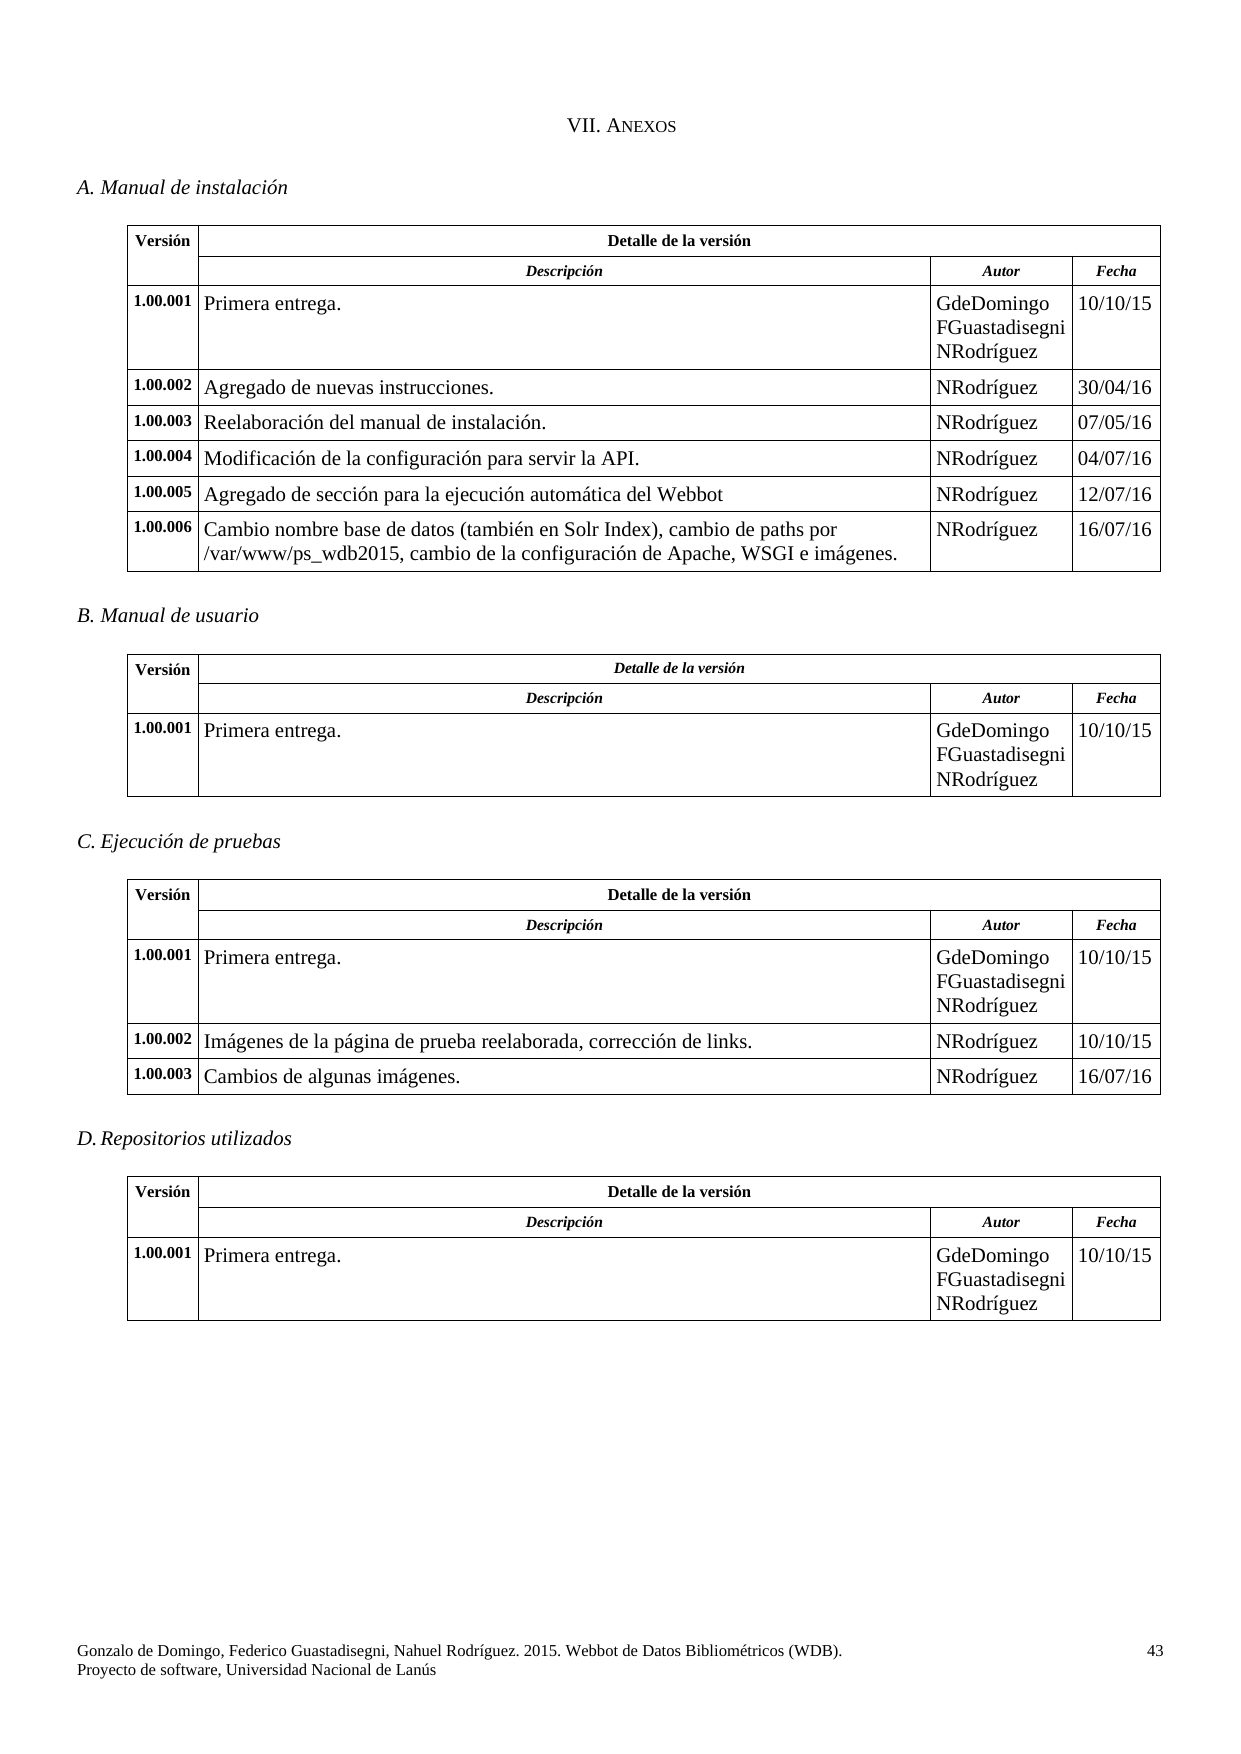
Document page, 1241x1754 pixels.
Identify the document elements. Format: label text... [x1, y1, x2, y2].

table_cell 1.00.006 [128, 512, 198, 571]
table_cell Reelaboración del manual de instalación. [199, 406, 930, 440]
table_cell 1.00.002 [128, 370, 198, 404]
table_cell Agregado de nuevas instrucciones. [199, 370, 930, 404]
table_cell GdeDomingo FGuastadisegni NRodríguez [931, 714, 1072, 796]
table_cell NRodríguez [931, 370, 1072, 404]
table_cell Imágenes de la página de prueba reelaborada, corrección de links. [199, 1024, 930, 1058]
table_cell NRodríguez [931, 441, 1072, 476]
table_cell Autor [931, 257, 1072, 285]
table_cell 10/10/15 [1073, 1238, 1160, 1320]
table_cell NRodríguez [931, 1059, 1072, 1094]
table_cell Primera entrega. [199, 940, 930, 1023]
table_cell Primera entrega. [199, 1238, 930, 1320]
table_cell 1.00.003 [128, 406, 198, 440]
table_cell Descripción [199, 1208, 930, 1237]
table_cell GdeDomingo FGuastadisegni NRodríguez [931, 940, 1072, 1023]
table_cell GdeDomingo FGuastadisegni NRodríguez [931, 1238, 1072, 1320]
table_header Versión [128, 226, 198, 285]
table_cell Descripción [199, 257, 930, 285]
subtitle Anexos [77, 112, 1163, 137]
table_cell 1.00.003 [128, 1059, 198, 1094]
table_cell 1.00.005 [128, 477, 198, 511]
table_cell Fecha [1073, 911, 1160, 939]
table_cell Autor [931, 684, 1072, 712]
subtitle Manual de instalación [77, 175, 1163, 199]
table_cell 1.00.001 [128, 940, 198, 1023]
table_cell 10/10/15 [1073, 714, 1160, 796]
table_cell GdeDomingo FGuastadisegni NRodríguez [931, 286, 1072, 369]
table_cell Agregado de sección para la ejecución automática del Webbot [199, 477, 930, 511]
subtitle Manual de usuario [77, 603, 1163, 627]
table_header Detalle de la versión [199, 1177, 1160, 1207]
table_cell 1.00.002 [128, 1024, 198, 1058]
table_cell Primera entrega. [199, 286, 930, 369]
table_cell 30/04/16 [1073, 370, 1160, 404]
table_cell 07/05/16 [1073, 406, 1160, 440]
table_cell 10/10/15 [1073, 940, 1160, 1023]
table_cell NRodríguez [931, 477, 1072, 511]
subtitle Ejecución de pruebas [77, 829, 1163, 853]
table_cell 1.00.001 [128, 1238, 198, 1320]
table_cell 1.00.001 [128, 286, 198, 369]
table_cell 16/07/16 [1073, 512, 1160, 571]
table_cell Primera entrega. [199, 714, 930, 796]
table_cell 12/07/16 [1073, 477, 1160, 511]
table_header Versión [128, 880, 198, 939]
table_cell Cambio nombre base de datos (también en Solr Index), cambio de paths por /var/www/ps_wdb2015, cambio de la configuración de Apache, WSGI e imágenes. [199, 512, 930, 571]
table_cell Descripción [199, 684, 930, 712]
table_cell Fecha [1073, 1208, 1160, 1237]
table_cell Fecha [1073, 684, 1160, 712]
table_header Detalle de la versión [199, 655, 1160, 683]
table_cell 10/10/15 [1073, 1024, 1160, 1058]
table_cell Cambios de algunas imágenes. [199, 1059, 930, 1094]
table_cell Autor [931, 1208, 1072, 1237]
table_header Versión [128, 1177, 198, 1237]
table_cell 1.00.004 [128, 441, 198, 476]
table_cell NRodríguez [931, 512, 1072, 571]
table_cell 10/10/15 [1073, 286, 1160, 369]
table_cell Modificación de la configuración para servir la API. [199, 441, 930, 476]
table_cell 16/07/16 [1073, 1059, 1160, 1094]
table_header Versión [128, 655, 198, 712]
table_header Detalle de la versión [199, 880, 1160, 909]
table_cell 04/07/16 [1073, 441, 1160, 476]
table_cell Descripción [199, 911, 930, 939]
subtitle Repositorios utilizados [77, 1126, 1163, 1150]
table_cell NRodríguez [931, 1024, 1072, 1058]
table_cell Autor [931, 911, 1072, 939]
table_cell 1.00.001 [128, 714, 198, 796]
table_header Detalle de la versión [199, 226, 1160, 256]
table_cell Fecha [1073, 257, 1160, 285]
table_cell NRodríguez [931, 406, 1072, 440]
